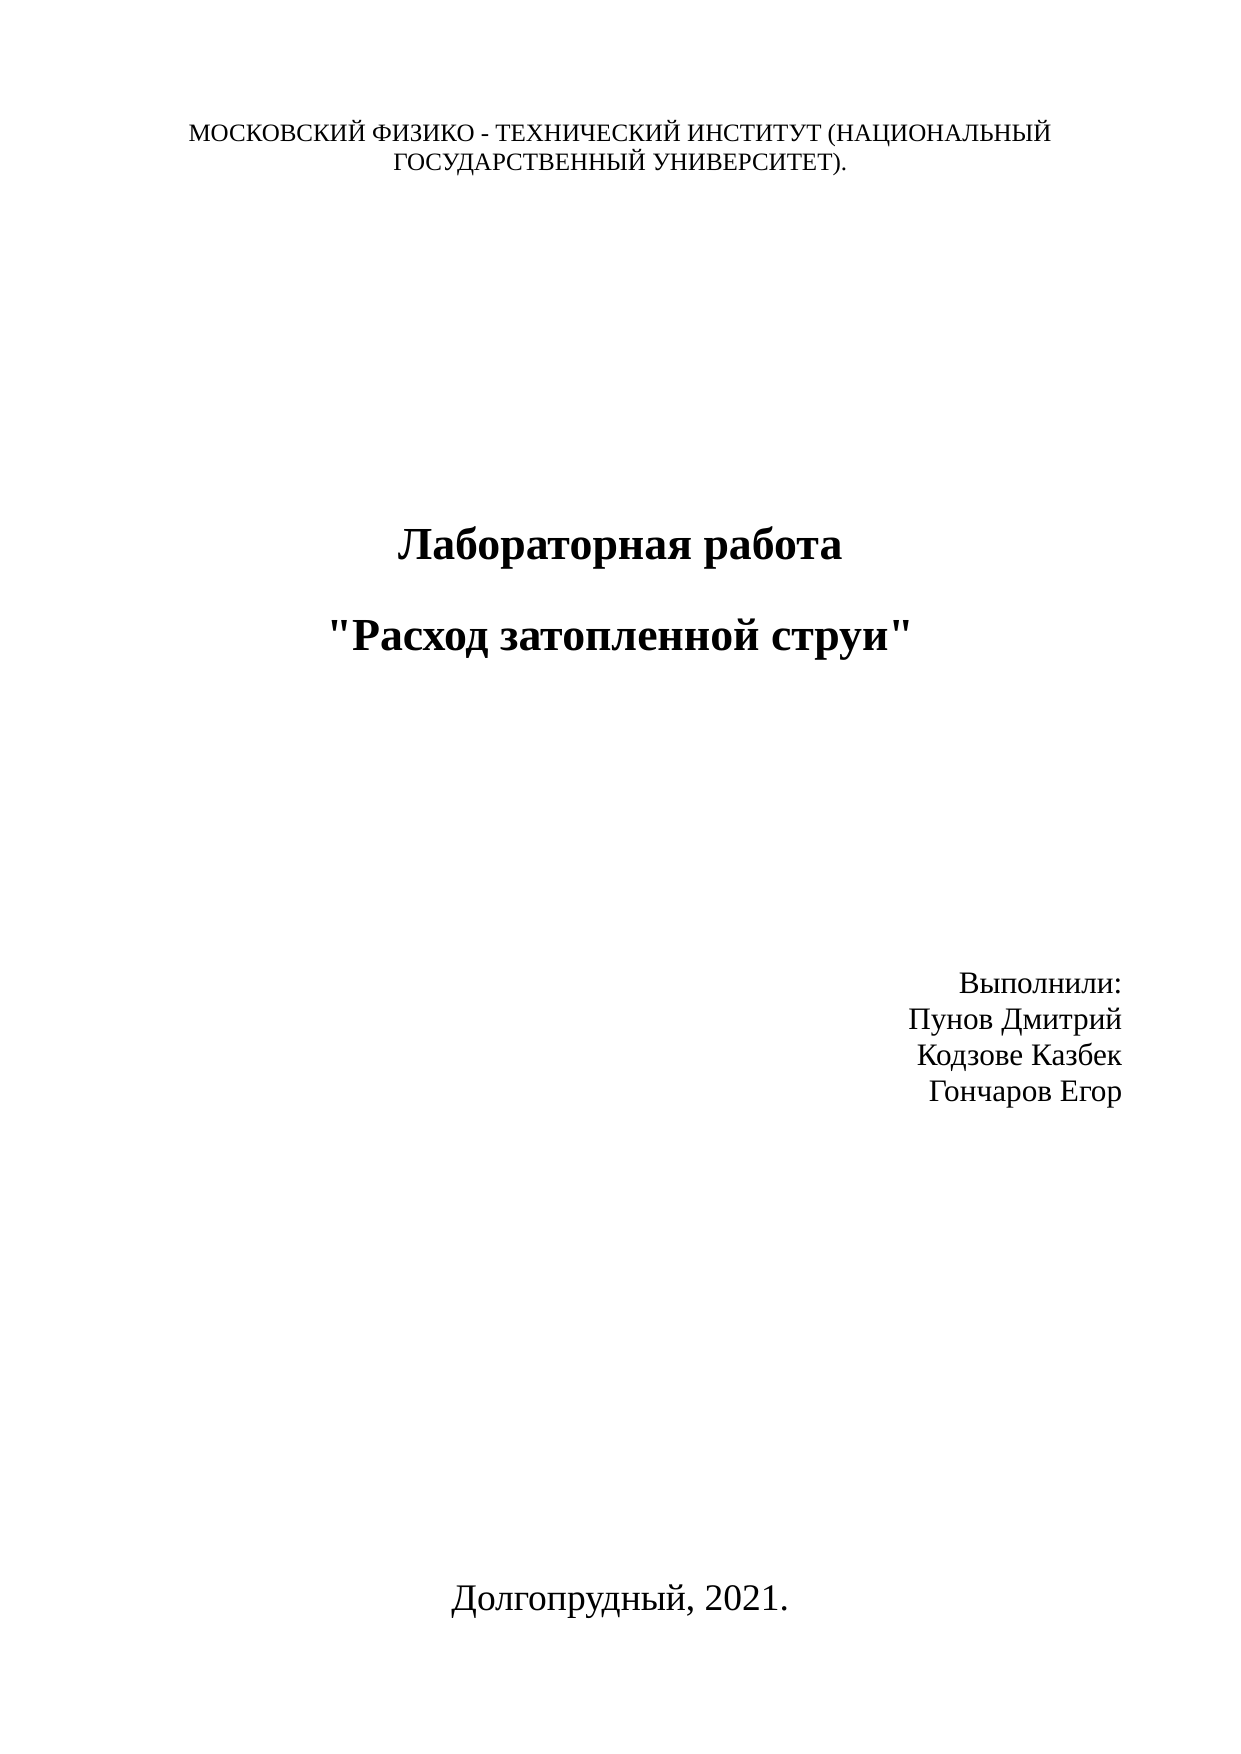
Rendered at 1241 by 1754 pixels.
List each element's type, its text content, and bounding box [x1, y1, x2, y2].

text МОСКОВСКИЙ ФИЗИКО - ТЕХНИЧЕСКИЙ ИНСТИТУТ (НАЦИОНАЛЬНЫЙ ГОСУДАРСТВЕННЫЙ УНИВЕРСИТЕТ). [118, 118, 1122, 176]
text Пунов Дмитрий [118, 1001, 1122, 1036]
text Кодзове Казбек [118, 1036, 1122, 1072]
text Долгопрудный, 2021. [118, 1576, 1122, 1619]
text Гончаров Егор [118, 1072, 1122, 1108]
title Лабораторная работа [118, 517, 1122, 569]
text Выполнили: [118, 964, 1122, 1001]
title "Расход затопленной струи" [118, 607, 1122, 660]
